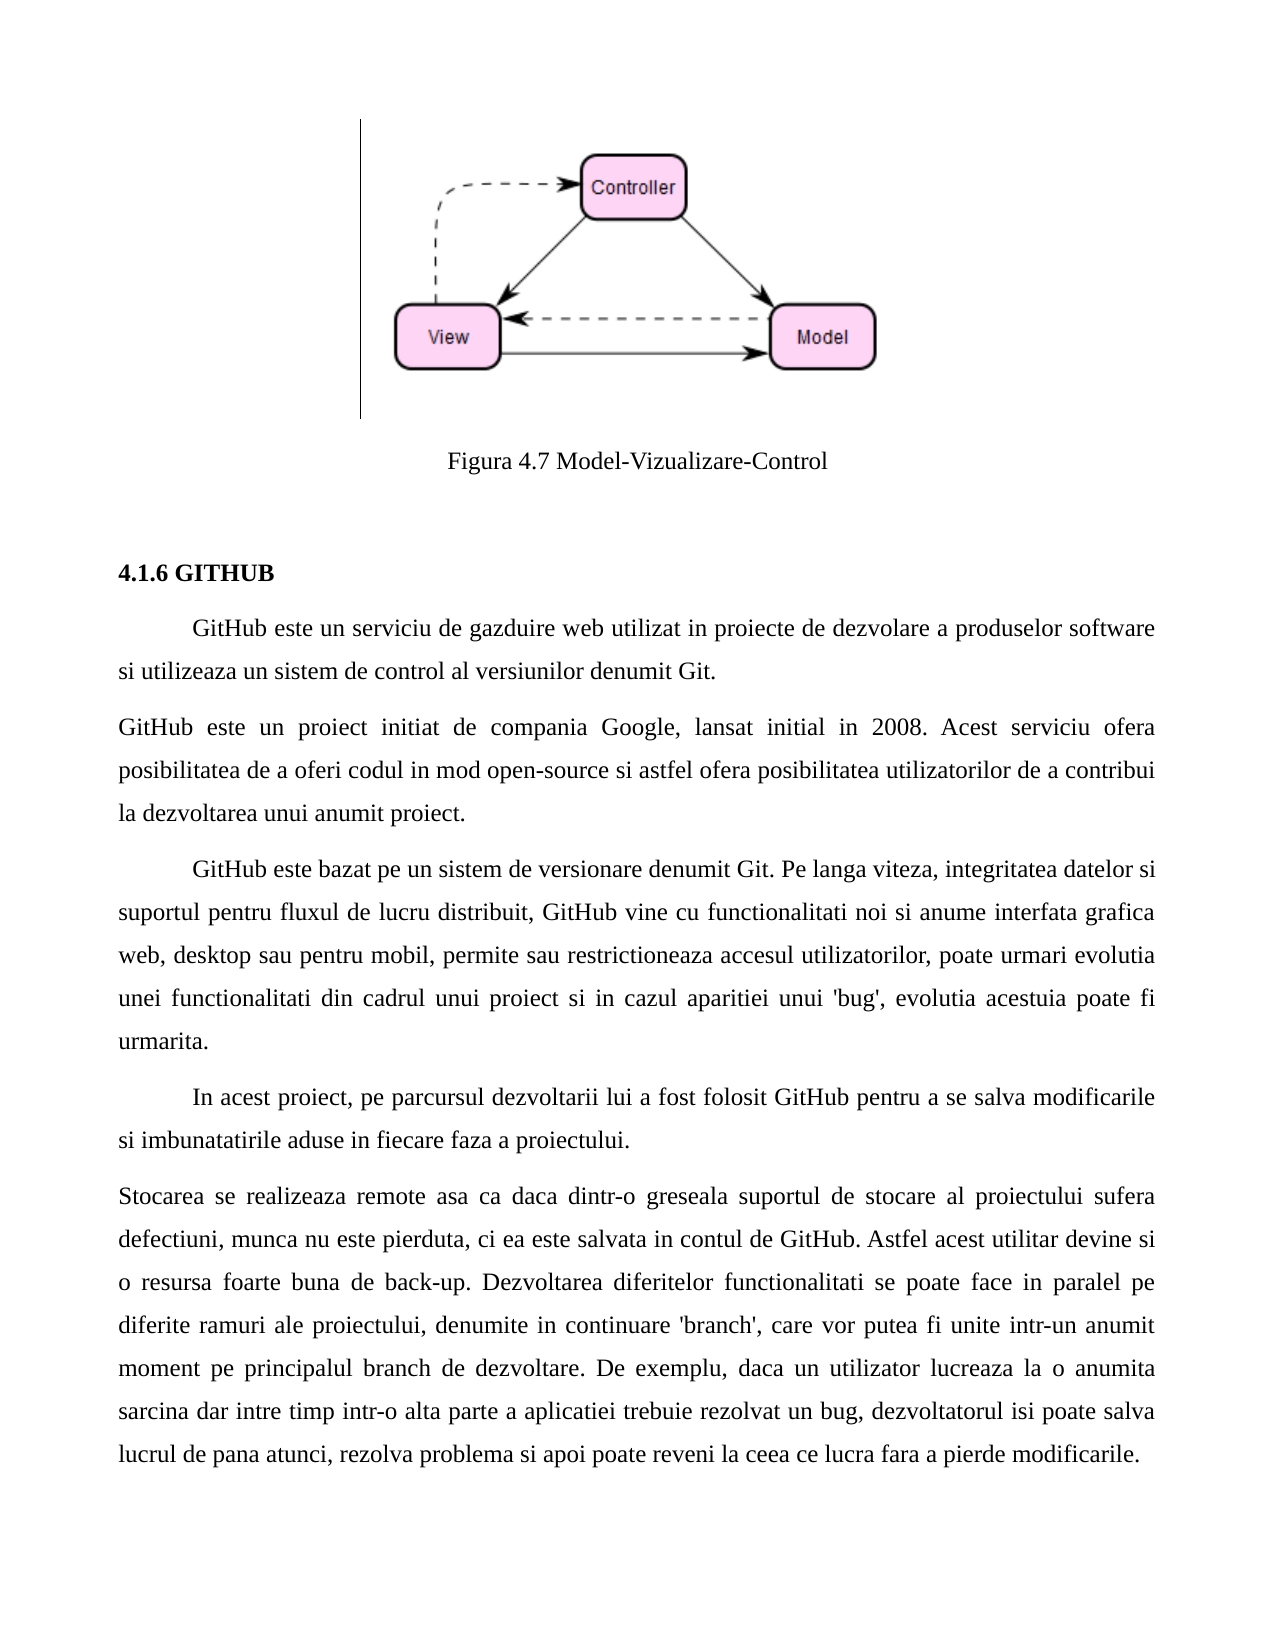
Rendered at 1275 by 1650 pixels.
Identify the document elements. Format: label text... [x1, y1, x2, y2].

text GitHub este bazat pe un sistem de versionare denumit Git. Pe langa viteza, integritatea datelor si suportul pentru fluxul de lucru distribuit, GitHub vine cu functionalitati noi si anume interfata grafica web, desktop sau pentru mobil, permite sau restrictioneaza accesul utilizatorilor, poate urmari evolutia unei functionalitati din cadrul unui proiect si in cazul aparitiei unui 'bug', evolutia acestuia poate fi urmarita. [118, 854, 1157, 1055]
text In acest proiect, pe parcursul dezvoltarii lui a fost folosit GitHub pentru a se salva modificarile si imbunatatirile aduse in fiecare faza a proiectului. [118, 1082, 1157, 1154]
text GitHub este un proiect initiat de compania Google, lansat initial in 2008. Acest serviciu ofera posibilitatea de a oferi codul in mod open-source si astfel ofera posibilitatea utilizatorilor de a contribui la dezvoltarea unui anumit proiect. [118, 712, 1157, 827]
picture [361, 118, 916, 419]
text Stocarea se realizeaza remote asa ca daca dintr-o greseala suportul de stocare al proiectului sufera defectiuni, munca nu este pierduta, ci ea este salvata in contul de GitHub. Astfel acest utilitar devine si o resursa foarte buna de back-up. Dezvoltarea diferitelor functionalitati se poate face in paralel pe diferite ramuri ale proiectului, denumite in continuare 'branch', care vor putea fi unite intr-un anumit moment pe principalul branch de dezvoltare. De exemplu, daca un utilizator lucreaza la o anumita sarcina dar intre timp intr-o alta parte a aplicatiei trebuie rezolvat un bug, dezvoltatorul isi poate salva lucrul de pana atunci, rezolva problema si apoi poate reveni la ceea ce lucra fara a pierde modificarile. [118, 1181, 1157, 1468]
text GitHub este un serviciu de gazduire web utilizat in proiecte de dezvolare a produselor software si utilizeaza un sistem de control al versiunilor denumit Git. [118, 613, 1157, 685]
text Figura 4.7 Model-Vizualizare-Control [118, 446, 1157, 475]
text 4.1.6 GITHUB [118, 558, 1157, 586]
